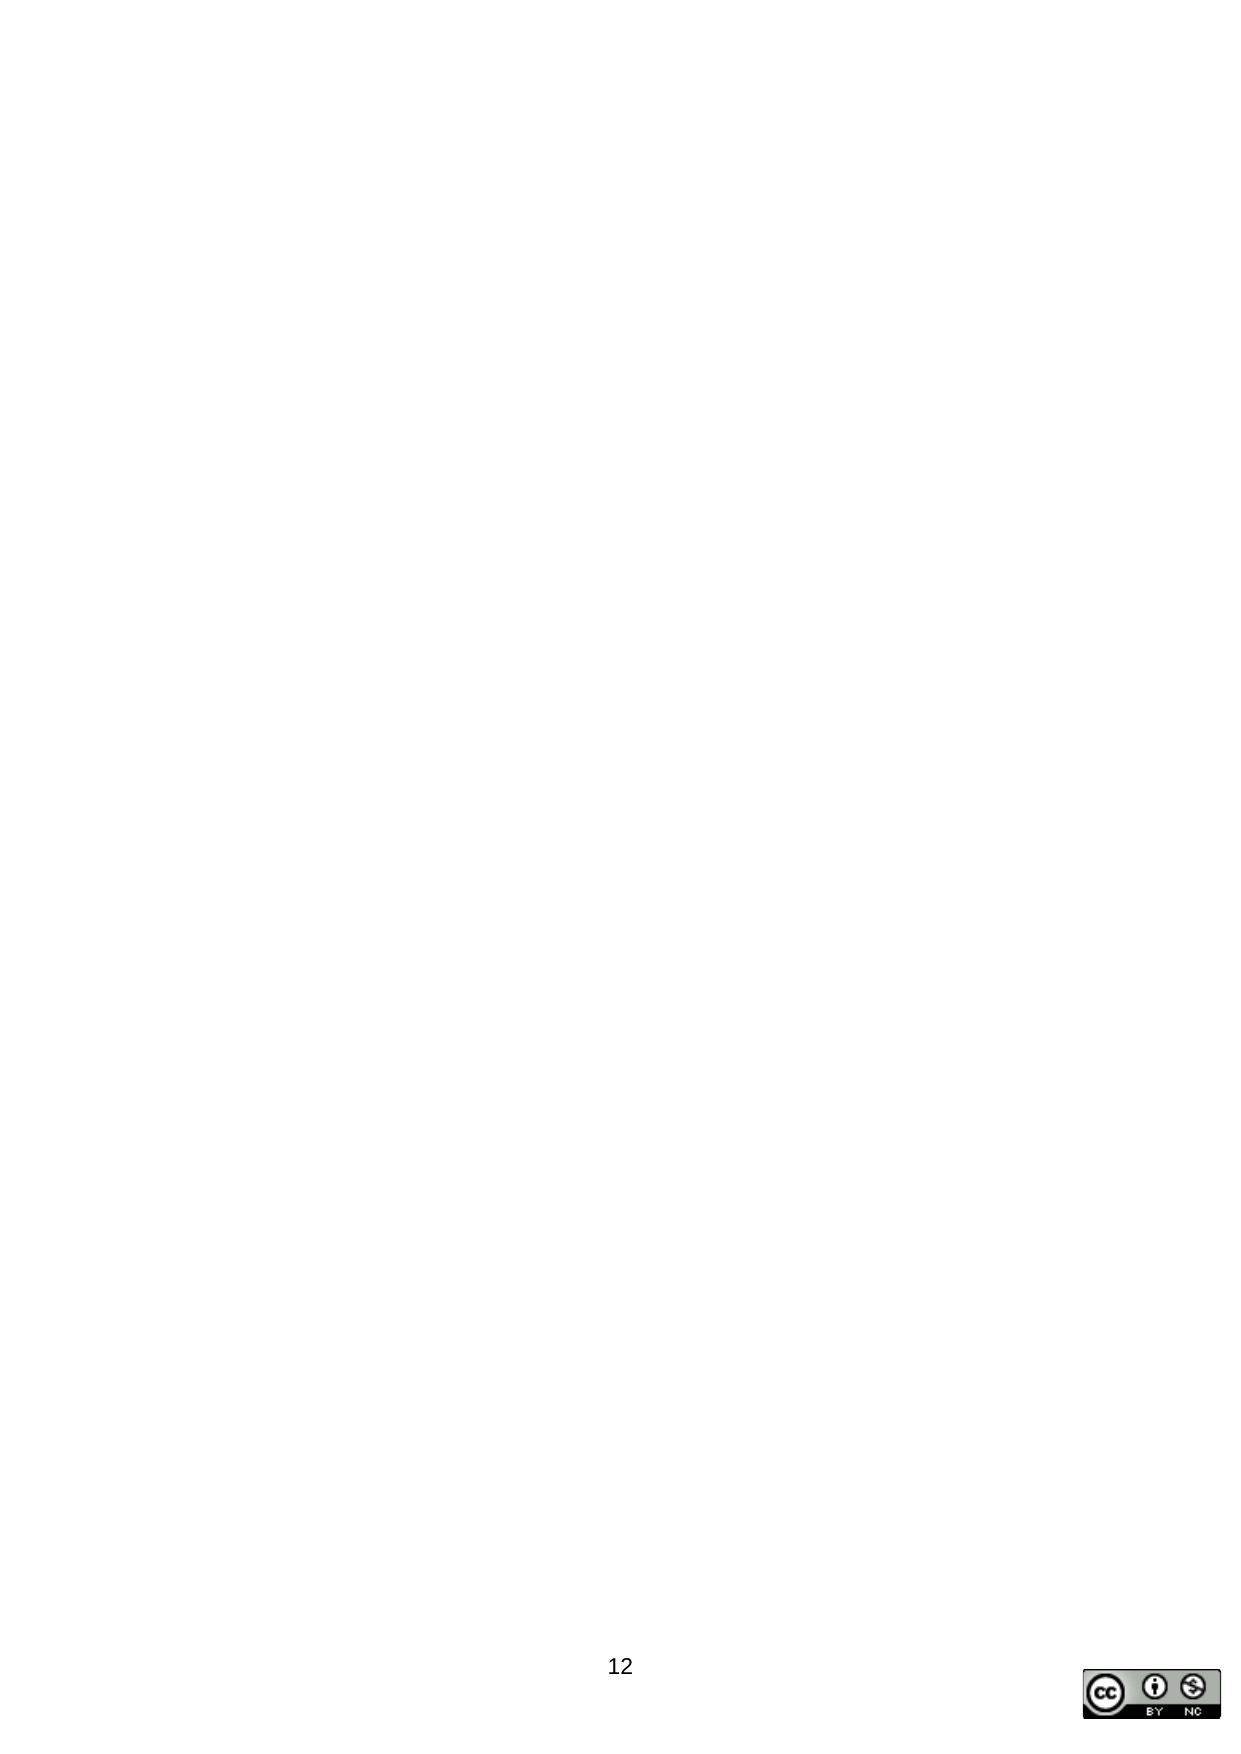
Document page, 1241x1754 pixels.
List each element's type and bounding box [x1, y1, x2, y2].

picture [1082, 1669, 1222, 1719]
